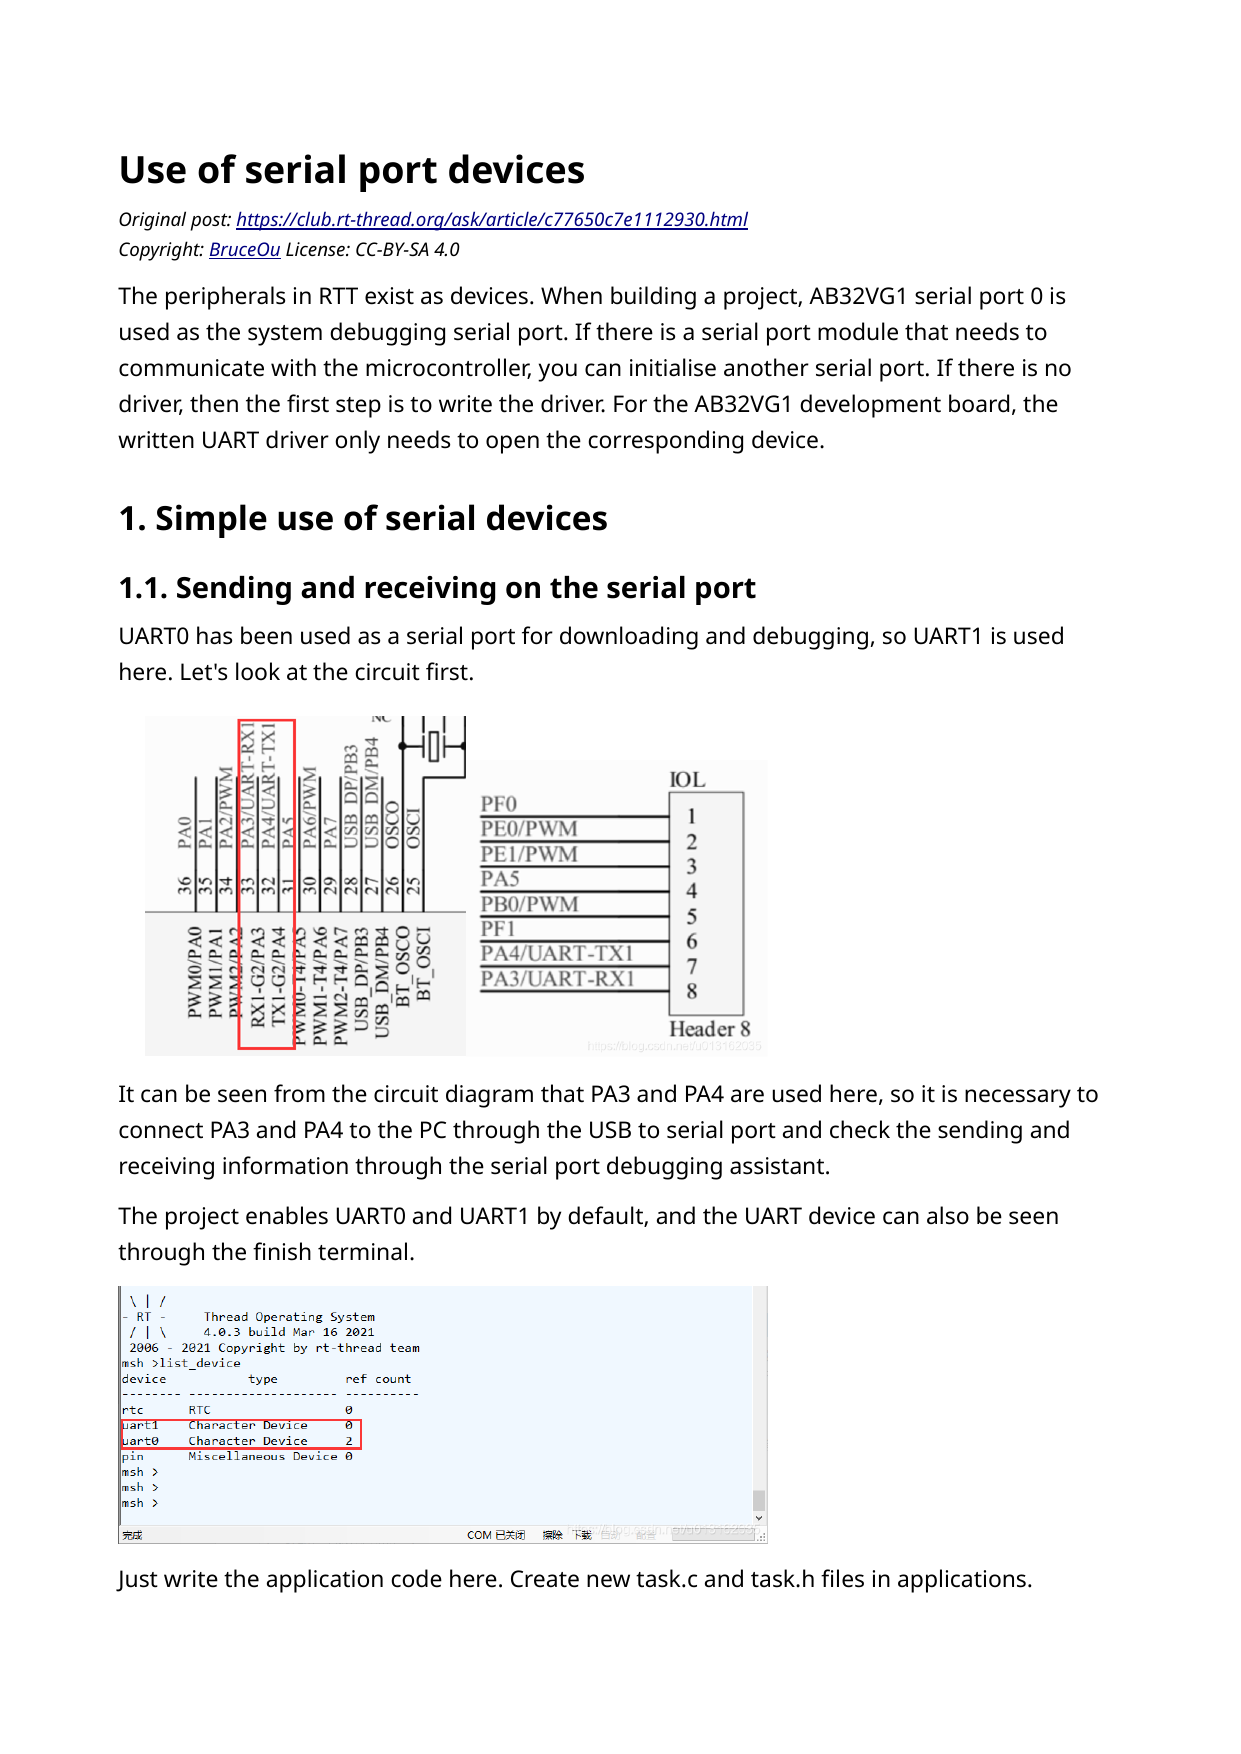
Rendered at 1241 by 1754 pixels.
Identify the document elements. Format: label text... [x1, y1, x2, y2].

text Just write the application code here. Create new task.c and task.h files in applications. [118, 1563, 1122, 1594]
picture [118, 1286, 768, 1544]
subtitle Use of serial port devices [118, 143, 1122, 194]
subtitle 1. Simple use of serial devices [118, 495, 1122, 540]
text The peripherals in RTT exist as devices. When building a project, AB32VG1 serial port 0 is used as the system debugging serial port. If there is a serial port module that needs to communicate with the microcontroller, you can initialise another serial port. If there is no driver, then the first step is to write the driver. For the AB32VG1 development board, the written UART driver only needs to open the corresponding device. [118, 280, 1122, 455]
text UART0 has been used as a serial port for downloading and debugging, so UART1 is used here. Let's look at the circuit first. [118, 619, 1122, 687]
text The project enables UART0 and UART1 by default, and the UART device can also be seen through the finish terminal. [118, 1200, 1122, 1267]
subtitle 1.1. Sending and receiving on the serial port [118, 567, 1122, 607]
text Original post: https://club.rt-thread.org/ask/article/c77650c7e1112930.html [118, 207, 1122, 232]
text It can be seen from the circuit diagram that PA3 and PA4 are used here, so it is necessary to connect PA3 and PA4 to the PC through the USB to serial port and check the sending and receiving information through the serial port debugging assistant. [118, 1078, 1122, 1181]
picture [118, 706, 768, 1059]
text Copyright: BruceOu License: CC-BY-SA 4.0 [118, 236, 1122, 261]
